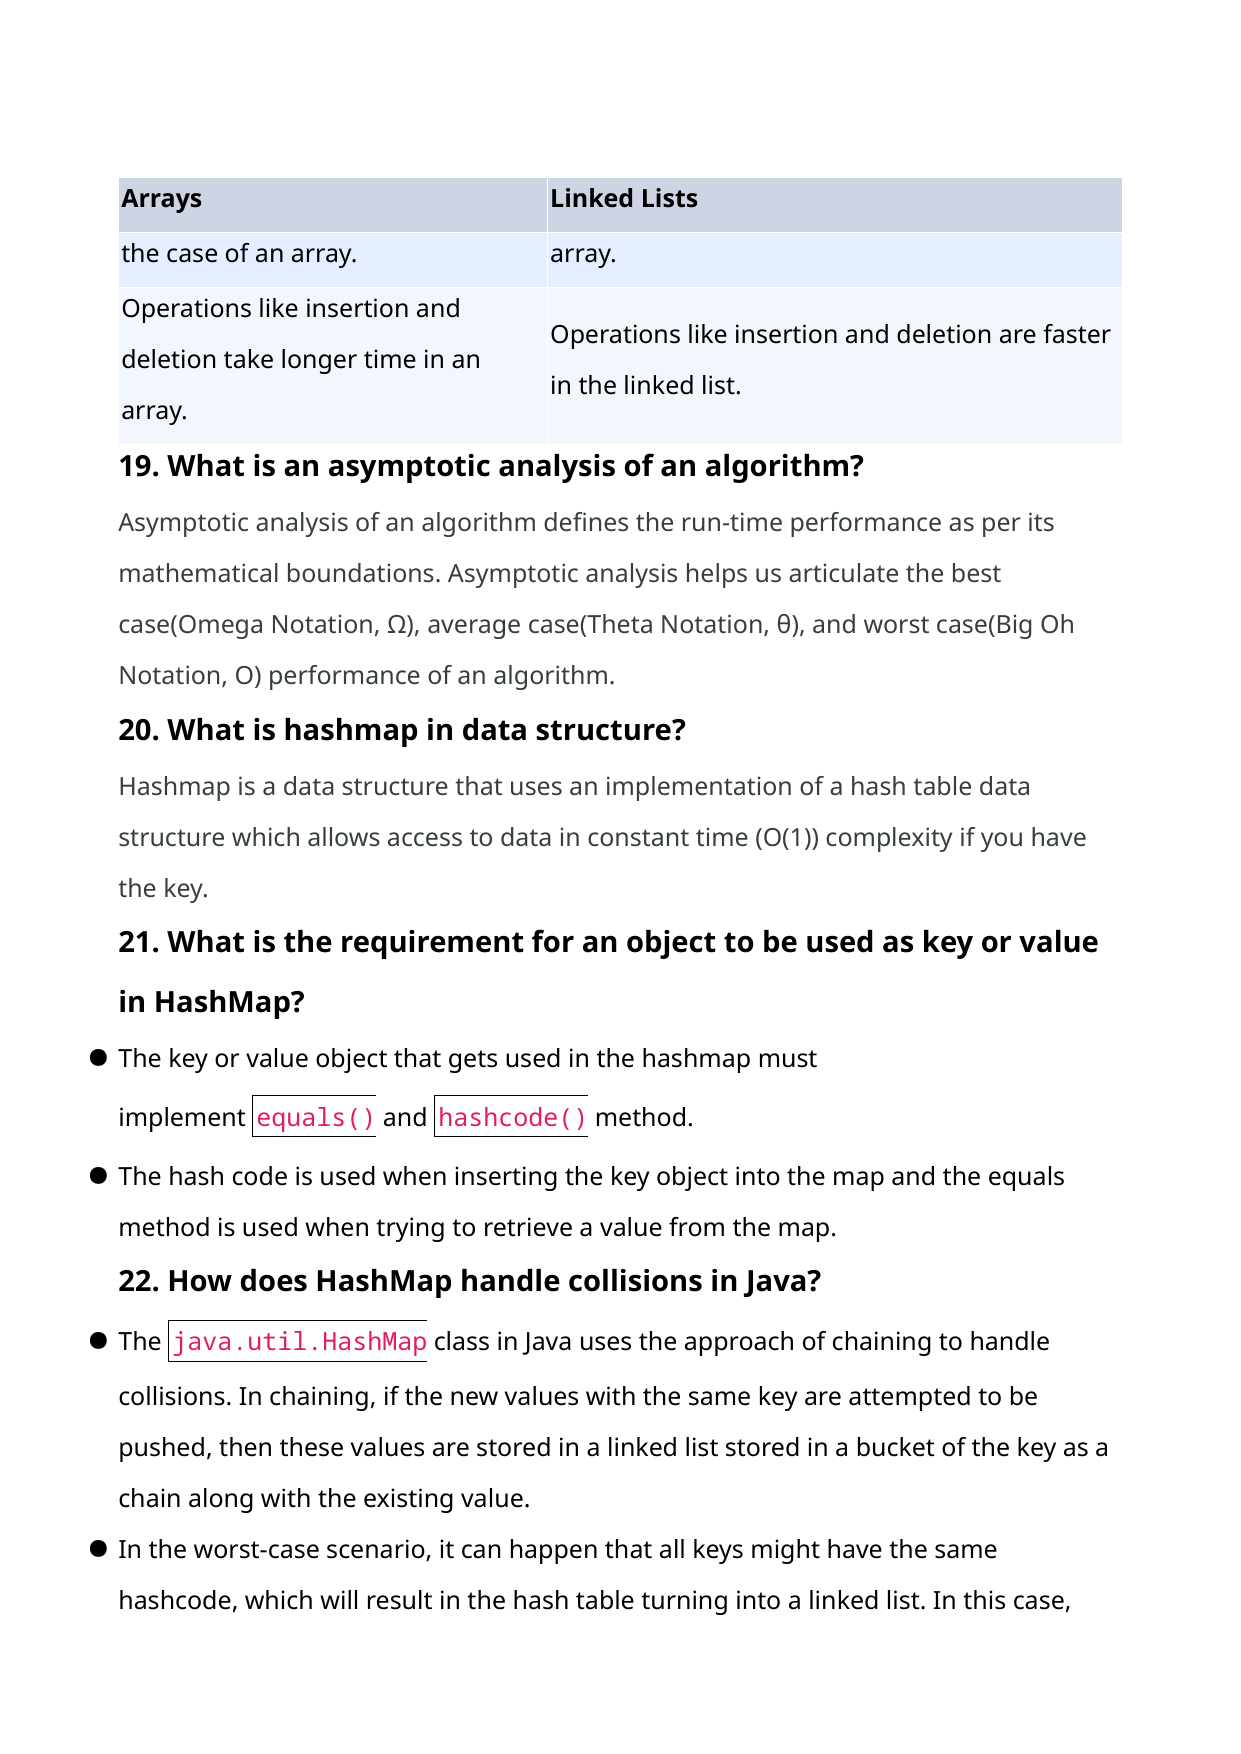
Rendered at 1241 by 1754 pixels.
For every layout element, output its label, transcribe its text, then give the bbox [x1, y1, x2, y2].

subtitle 20. What is hashmap in data structure? [118, 709, 1122, 748]
subtitle 19. What is an asymptotic analysis of an algorithm? [118, 445, 1122, 485]
list The key or value object that gets used in the hashmap must implement equals() and hashcode() method. [118, 1040, 1122, 1137]
list In the worst-case scenario, it can happen that all keys might have the same hashcode, which will result in the hash table turning into a linked list. In this case, [118, 1532, 1122, 1617]
list The java.util.HashMap class in Java uses the approach of chaining to handle collisions. In chaining, if the new values with the same key are attempted to be pushed, then these values are stored in a linked list stored in a bucket of the key as a chain along with the existing value. [118, 1320, 1122, 1515]
table_header Linked Lists [548, 178, 1122, 232]
subtitle 22. How does HashMap handle collisions in Java? [118, 1260, 1122, 1300]
subtitle 21. What is the requirement for an object to be used as key or value in HashMap? [118, 921, 1122, 1021]
table_header Arrays [119, 178, 547, 232]
table_cell array. [548, 233, 1122, 287]
text Hashmap is a data structure that uses an implementation of a hash table data structure which allows access to data in constant time (O(1)) complexity if you have the key. [118, 768, 1122, 904]
text Asymptotic analysis of an algorithm defines the run-time performance as per its mathematical boundations. Asymptotic analysis helps us articulate the best case(Omega Notation, Ω), average case(Theta Notation, θ), and worst case(Big Oh Notation, Ο) performance of an algorithm. [118, 504, 1122, 692]
table_cell the case of an array. [119, 233, 547, 287]
table_cell Operations like insertion and deletion take longer time in an array. [119, 288, 547, 444]
table_cell Operations like insertion and deletion are faster in the linked list. [548, 288, 1122, 444]
list The hash code is used when inserting the key object into the map and the equals method is used when trying to retrieve a value from the map. [118, 1158, 1122, 1243]
